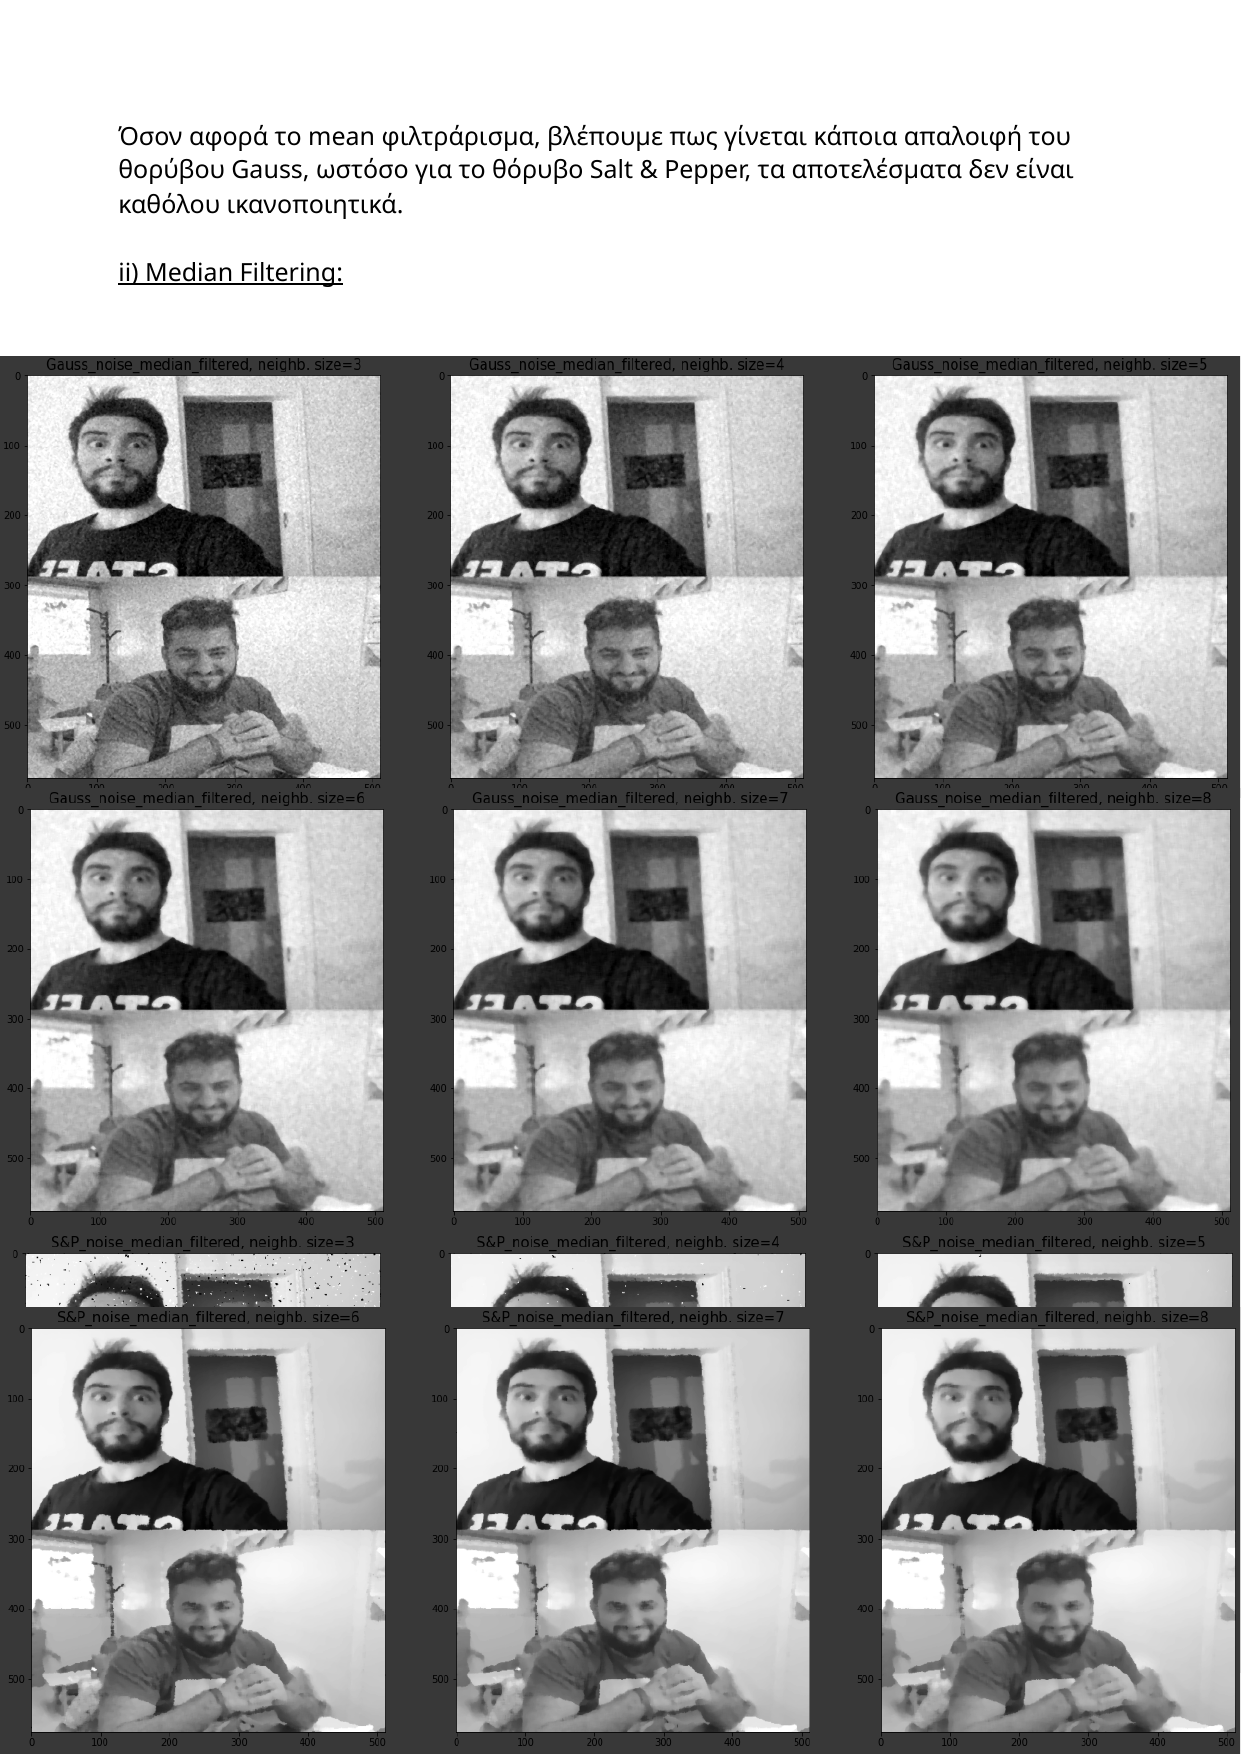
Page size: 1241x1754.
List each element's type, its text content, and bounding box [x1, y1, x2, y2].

text Όσον αφορά το mean φιλτράρισμα, βλέπουμε πως γίνεται κάποια απαλοιφή του θορύβου Gauss, ωστόσο για το θόρυβο Salt & Pepper, τα αποτελέσματα δεν είναι καθόλου ικανοποιητικά. [118, 118, 1122, 220]
picture [0, 356, 1241, 1754]
text ii) Median Filtering: [118, 254, 1122, 288]
